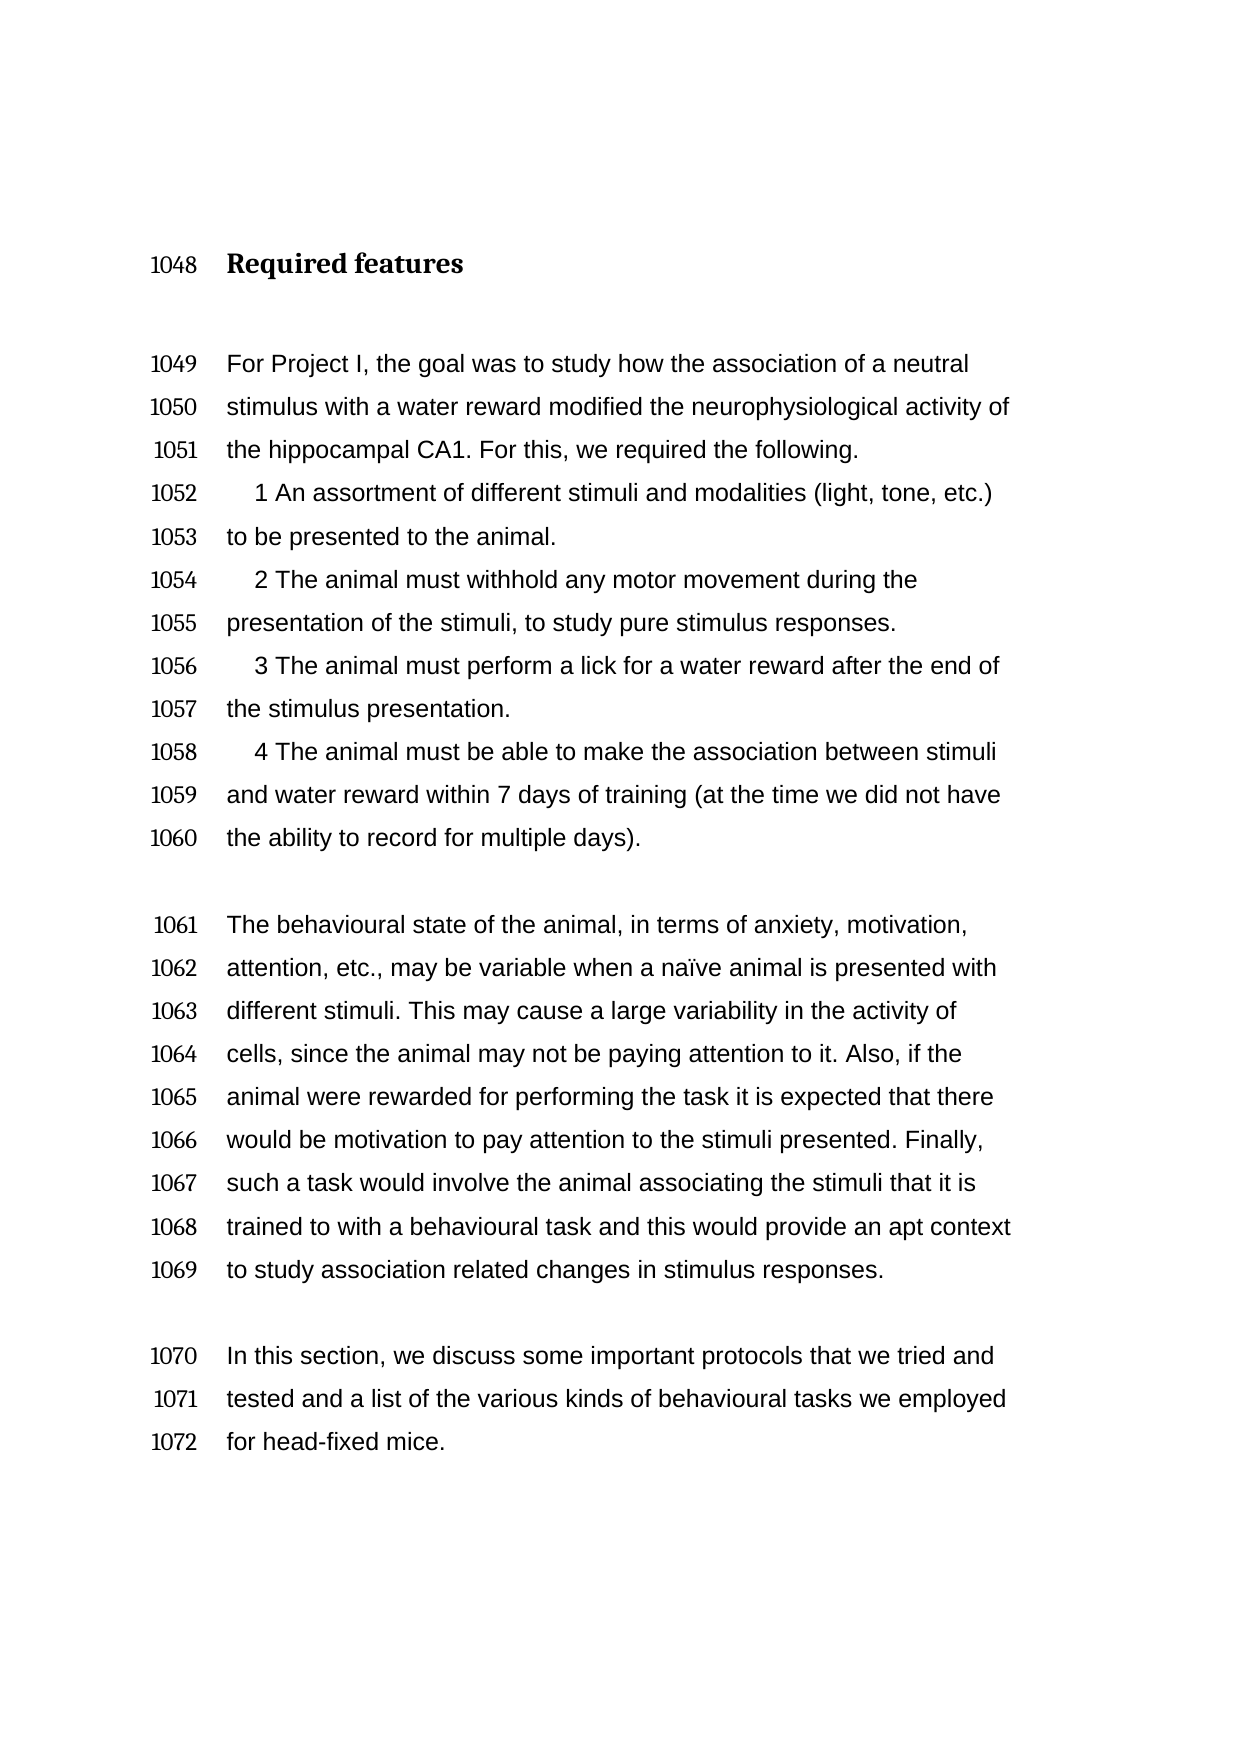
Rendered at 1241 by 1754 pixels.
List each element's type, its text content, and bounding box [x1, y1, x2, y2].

text 1 An assortment of different stimuli and modalities (light, tone, etc.) to be presented to the animal. [226, 478, 1014, 550]
text 2 The animal must withhold any motor movement during the presentation of the stimuli, to study pure stimulus responses. [226, 564, 1014, 636]
subtitle Required features [226, 247, 1014, 281]
text 4 The animal must be able to make the association between stimuli and water reward within 7 days of training (at the time we did not have the ability to record for multiple days). [226, 737, 1014, 852]
text The behavioural state of the animal, in terms of anxiety, motivation, attention, etc., may be variable when a naïve animal is presented with different stimuli. This may cause a large variability in the activity of cells, since the animal may not be paying attention to it. Also, if the animal were rewarded for performing the task it is expected that there would be motivation to pay attention to the stimuli presented. Finally, such a task would involve the animal associating the stimuli that it is trained to with a behavioural task and this would provide an apt context to study association related changes in stimulus responses. [226, 909, 1014, 1283]
text 3 The animal must perform a lick for a water reward after the end of the stimulus presentation. [226, 651, 1014, 723]
text For Project I, the goal was to study how the association of a neutral stimulus with a water reward modified the neurophysiological activity of the hippocampal CA1. For this, we required the following. [226, 349, 1014, 464]
text In this section, we discuss some important protocols that we tried and tested and a list of the various kinds of behavioural tasks we employed for head-fixed mice. [226, 1341, 1014, 1456]
